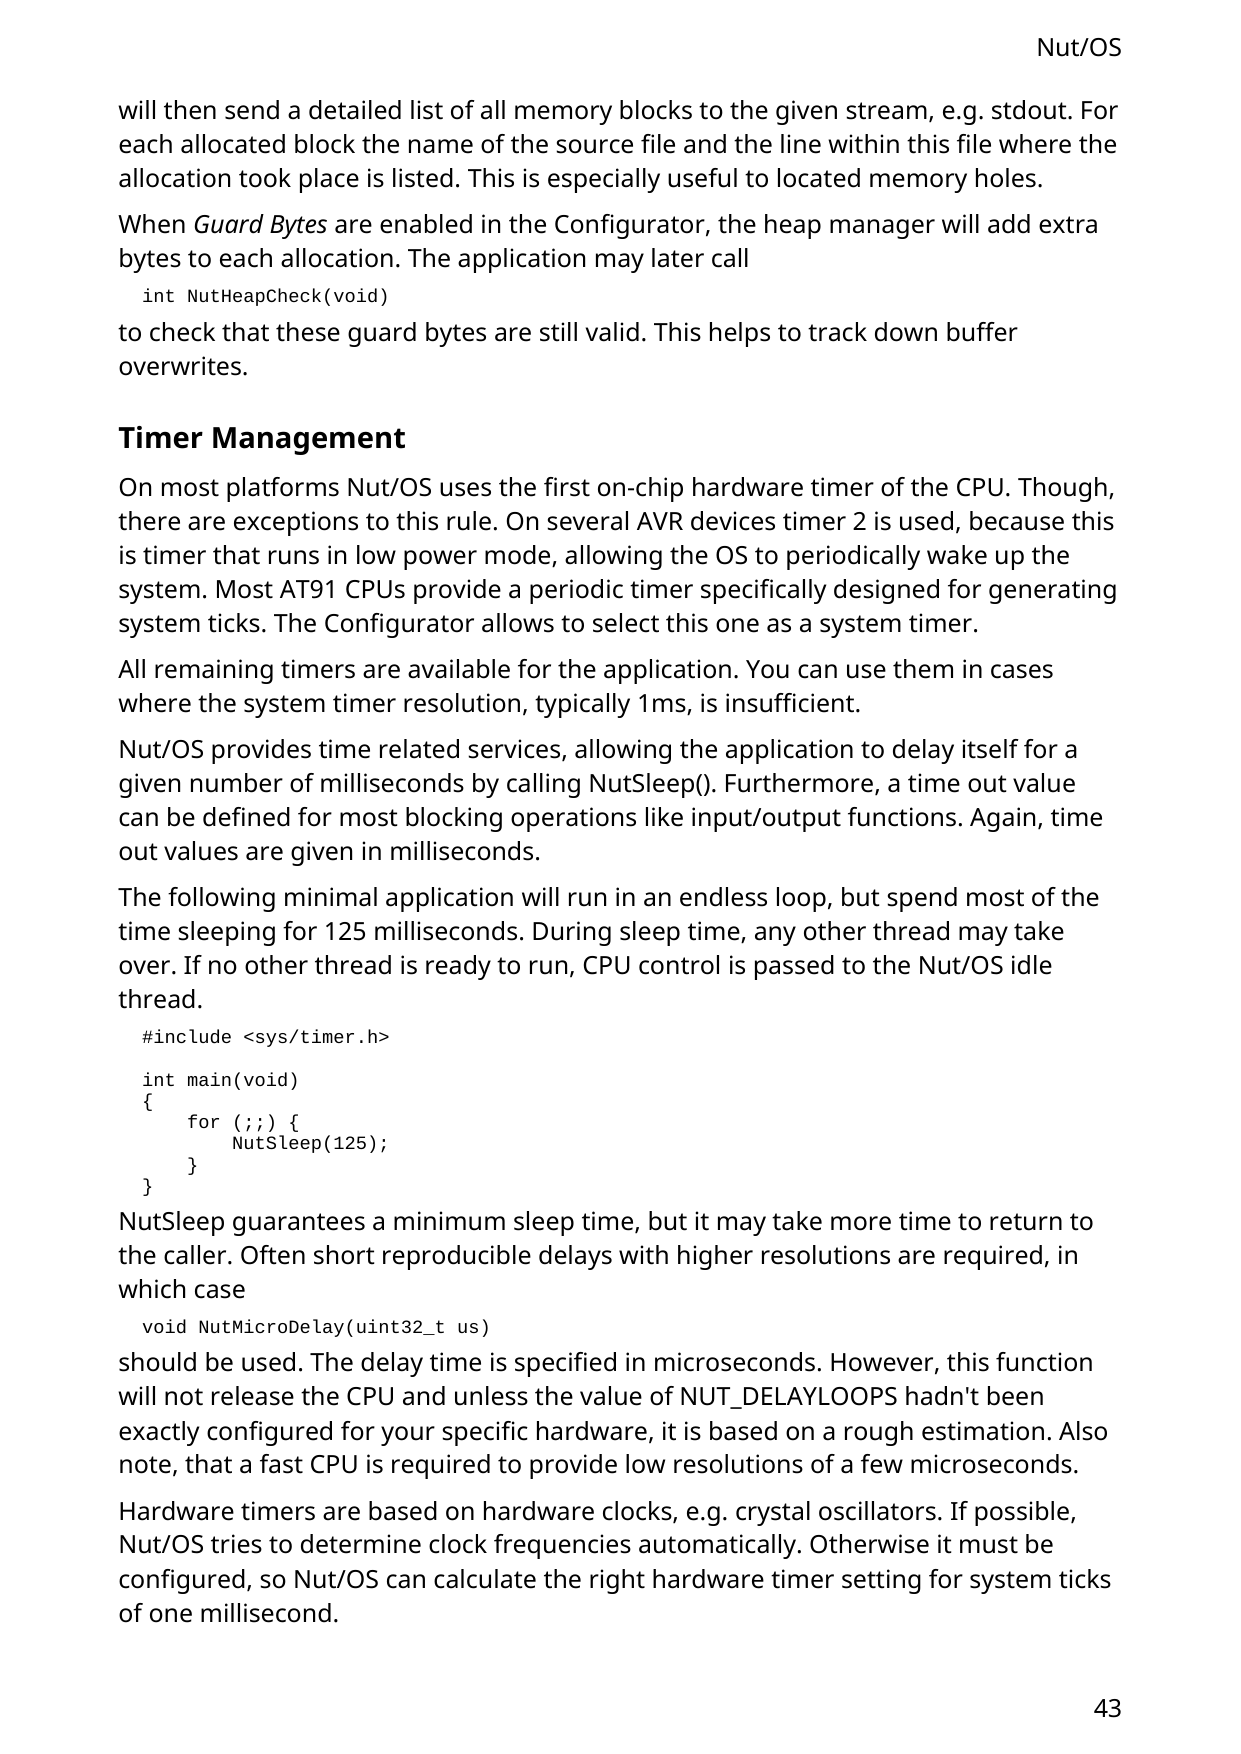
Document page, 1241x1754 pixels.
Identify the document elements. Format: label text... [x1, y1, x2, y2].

text int NutHeapCheck(void) [142, 287, 1122, 308]
text should be used. The delay time is specified in microseconds. However, this function will not release the CPU and unless the value of NUT_DELAYLOOPS hadn't been exactly configured for your specific hardware, it is based on a rough estimation. Also note, that a fast CPU is required to provide low resolutions of a few microseconds. [118, 1345, 1122, 1481]
text will then send a detailed list of all memory blocks to the given stream, e.g. stdout. For each allocated block the name of the source file and the line within this file where the allocation took place is listed. This is especially useful to located memory holes. [118, 93, 1122, 195]
text to check that these guard bytes are still valid. This helps to track down buffer overwrites. [118, 314, 1122, 382]
text void NutMicroDelay(uint32_t us) [142, 1318, 1122, 1339]
text Hardware timers are based on hardware clocks, e.g. crystal oscillators. If possible, Nut/OS tries to determine clock frequencies automatically. Otherwise it must be configured, so Nut/OS can calculate the right hardware timer setting for system ticks of one millisecond. [118, 1493, 1122, 1629]
text NutSleep guarantees a minimum sleep time, but it may take more time to return to the caller. Often short reproducible delays with higher resolutions are required, in which case [118, 1204, 1122, 1306]
text When Guard Bytes are enabled in the Configurator, the heap manager will add extra bytes to each allocation. The application may later call [118, 207, 1122, 275]
text #include <sys/timer.h> int main(void) { for (;;) { NutSleep(125); } } [142, 1028, 1122, 1198]
text Nut/OS provides time related services, allowing the application to delay itself for a given number of milliseconds by calling NutSleep(). Furthermore, a time out value can be defined for most blocking operations like input/output functions. Again, time out values are given in milliseconds. [118, 732, 1122, 868]
subtitle Timer Management [118, 418, 1122, 457]
text On most platforms Nut/OS uses the first on-chip hardware timer of the CPU. Though, there are exceptions to this rule. On several AVR devices timer 2 is used, because this is timer that runs in low power mode, allowing the OS to periodically wake up the system. Most AT91 CPUs provide a periodic timer specifically designed for generating system ticks. The Configurator allows to select this one as a system timer. [118, 469, 1122, 640]
text All remaining timers are available for the application. You can use them in cases where the system timer resolution, typically 1ms, is insufficient. [118, 652, 1122, 720]
text The following minimal application will run in an endless loop, but spend most of the time sleeping for 125 milliseconds. During sleep time, any other thread may take over. If no other thread is ready to run, CPU control is passed to the Nut/OS idle thread. [118, 880, 1122, 1016]
